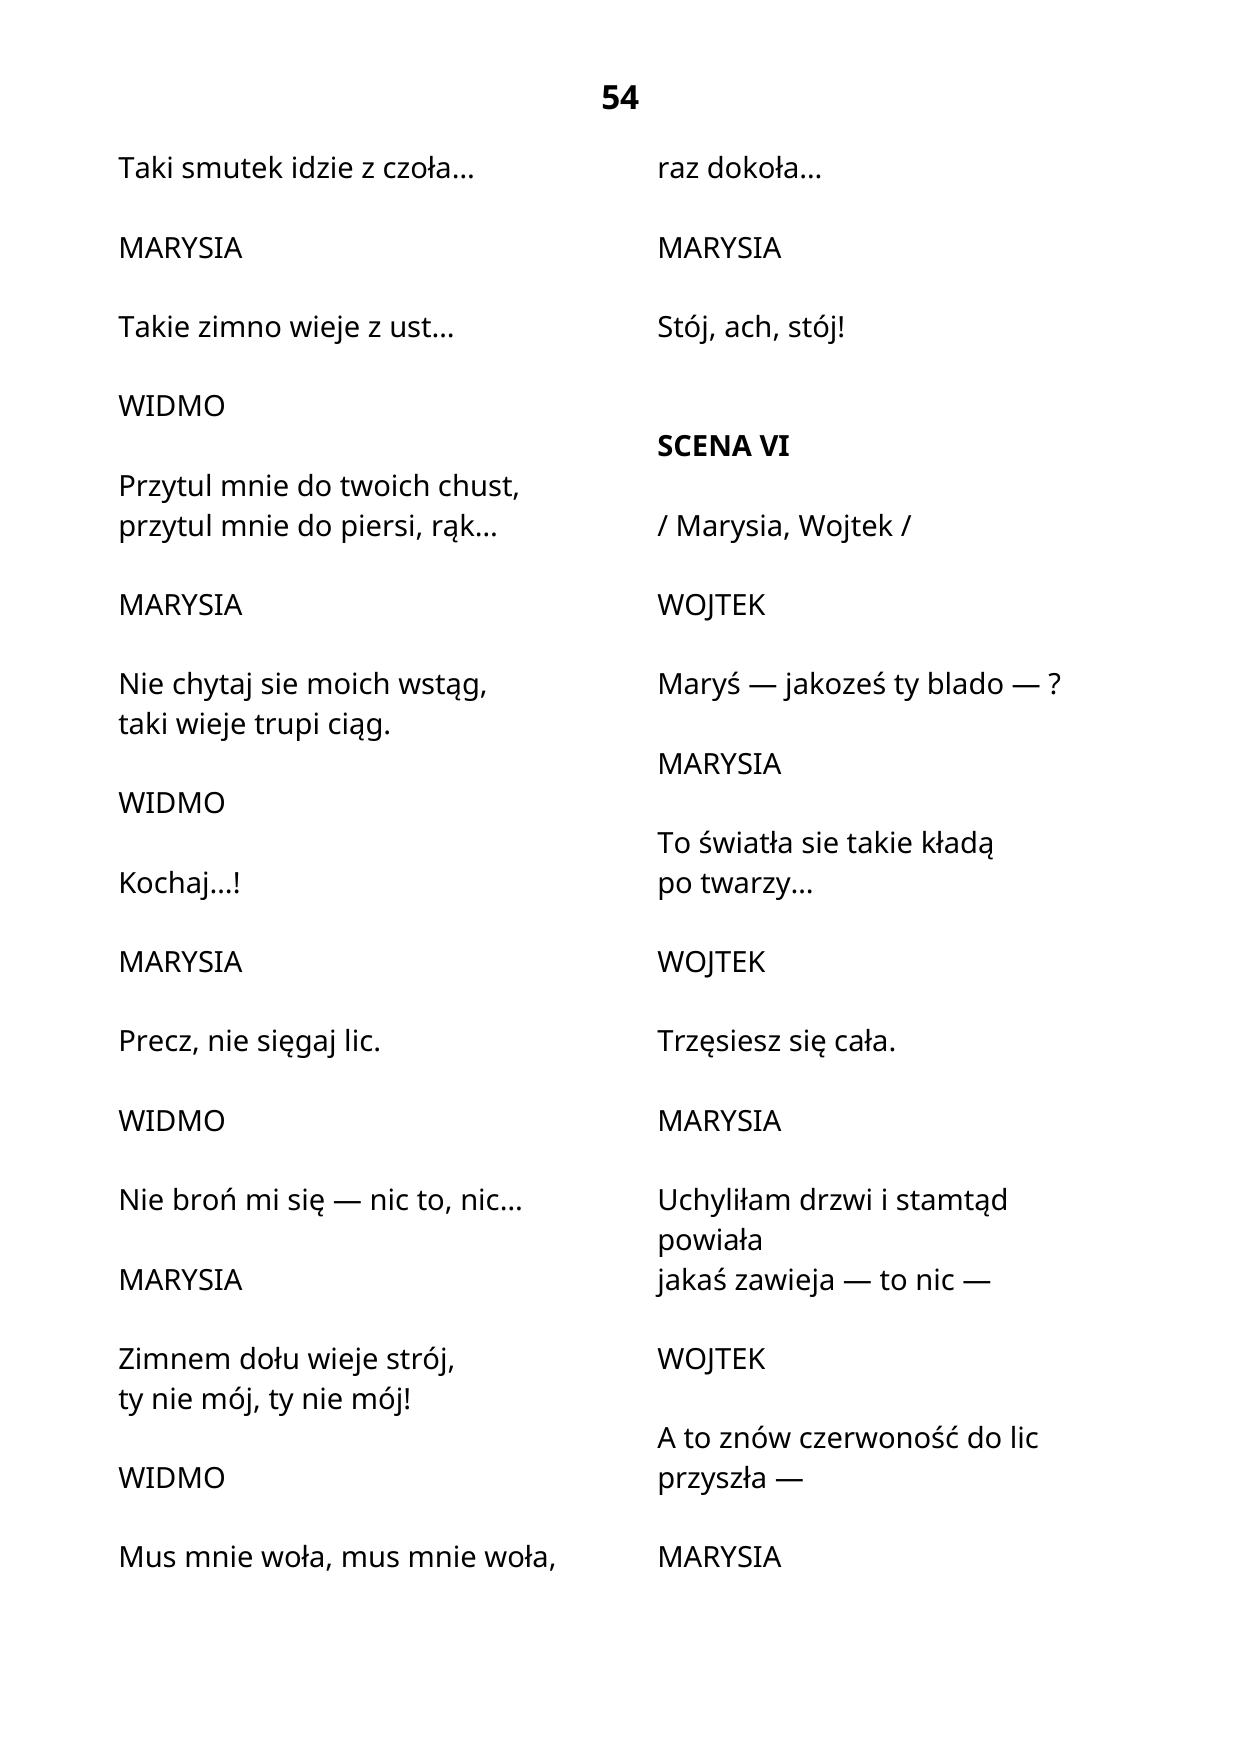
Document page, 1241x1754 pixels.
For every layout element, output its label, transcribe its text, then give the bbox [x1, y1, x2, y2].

text Kochaj…! [118, 862, 583, 902]
text To światła sie takie kładą [657, 822, 1122, 862]
text WOJTEK [657, 584, 1122, 624]
text WIDMO [118, 1457, 583, 1497]
text / Marysia, Wojtek / [657, 505, 1122, 544]
text Mus mnie woła, mus mnie woła, [118, 1537, 583, 1576]
text MARYSIA [657, 743, 1122, 783]
text Precz, nie sięgaj lic. [118, 1021, 583, 1060]
text MARYSIA [118, 941, 583, 981]
text SCENA VI [657, 425, 1122, 465]
text A to znów czerwoność do lic [657, 1418, 1122, 1457]
text MARYSIA [657, 1100, 1122, 1140]
text MARYSIA [118, 227, 583, 267]
text ty nie mój, ty nie mój! [118, 1378, 583, 1418]
text Nie chytaj sie moich wstąg, [118, 663, 583, 703]
text WIDMO [118, 783, 583, 822]
text Takie zimno wieje z ust… [118, 306, 583, 346]
text WIDMO [118, 386, 583, 425]
text Maryś — jakoześ ty blado — ? [657, 663, 1122, 703]
text WOJTEK [657, 1338, 1122, 1378]
text Nie broń mi się — nic to, nic… [118, 1179, 583, 1219]
text Taki smutek idzie z czoła… [118, 148, 583, 187]
text po twarzy… [657, 862, 1122, 902]
text raz dokoła… [657, 148, 1122, 187]
text MARYSIA [118, 1259, 583, 1298]
text Przytul mnie do twoich chust, [118, 465, 583, 505]
text Stój, ach, stój! [657, 306, 1122, 346]
text jakaś zawieja — to nic — [657, 1259, 1122, 1298]
text Trzęsiesz się cała. [657, 1021, 1122, 1060]
text przyszła — [657, 1457, 1122, 1497]
text WOJTEK [657, 941, 1122, 981]
text taki wieje trupi ciąg. [118, 703, 583, 743]
text MARYSIA [118, 584, 583, 624]
text WIDMO [118, 1100, 583, 1140]
text MARYSIA [657, 1537, 1122, 1576]
text Zimnem dołu wieje strój, [118, 1338, 583, 1378]
text MARYSIA [657, 227, 1122, 267]
text przytul mnie do piersi, rąk… [118, 505, 583, 544]
text Uchyliłam drzwi i stamtąd powiała [657, 1179, 1122, 1259]
